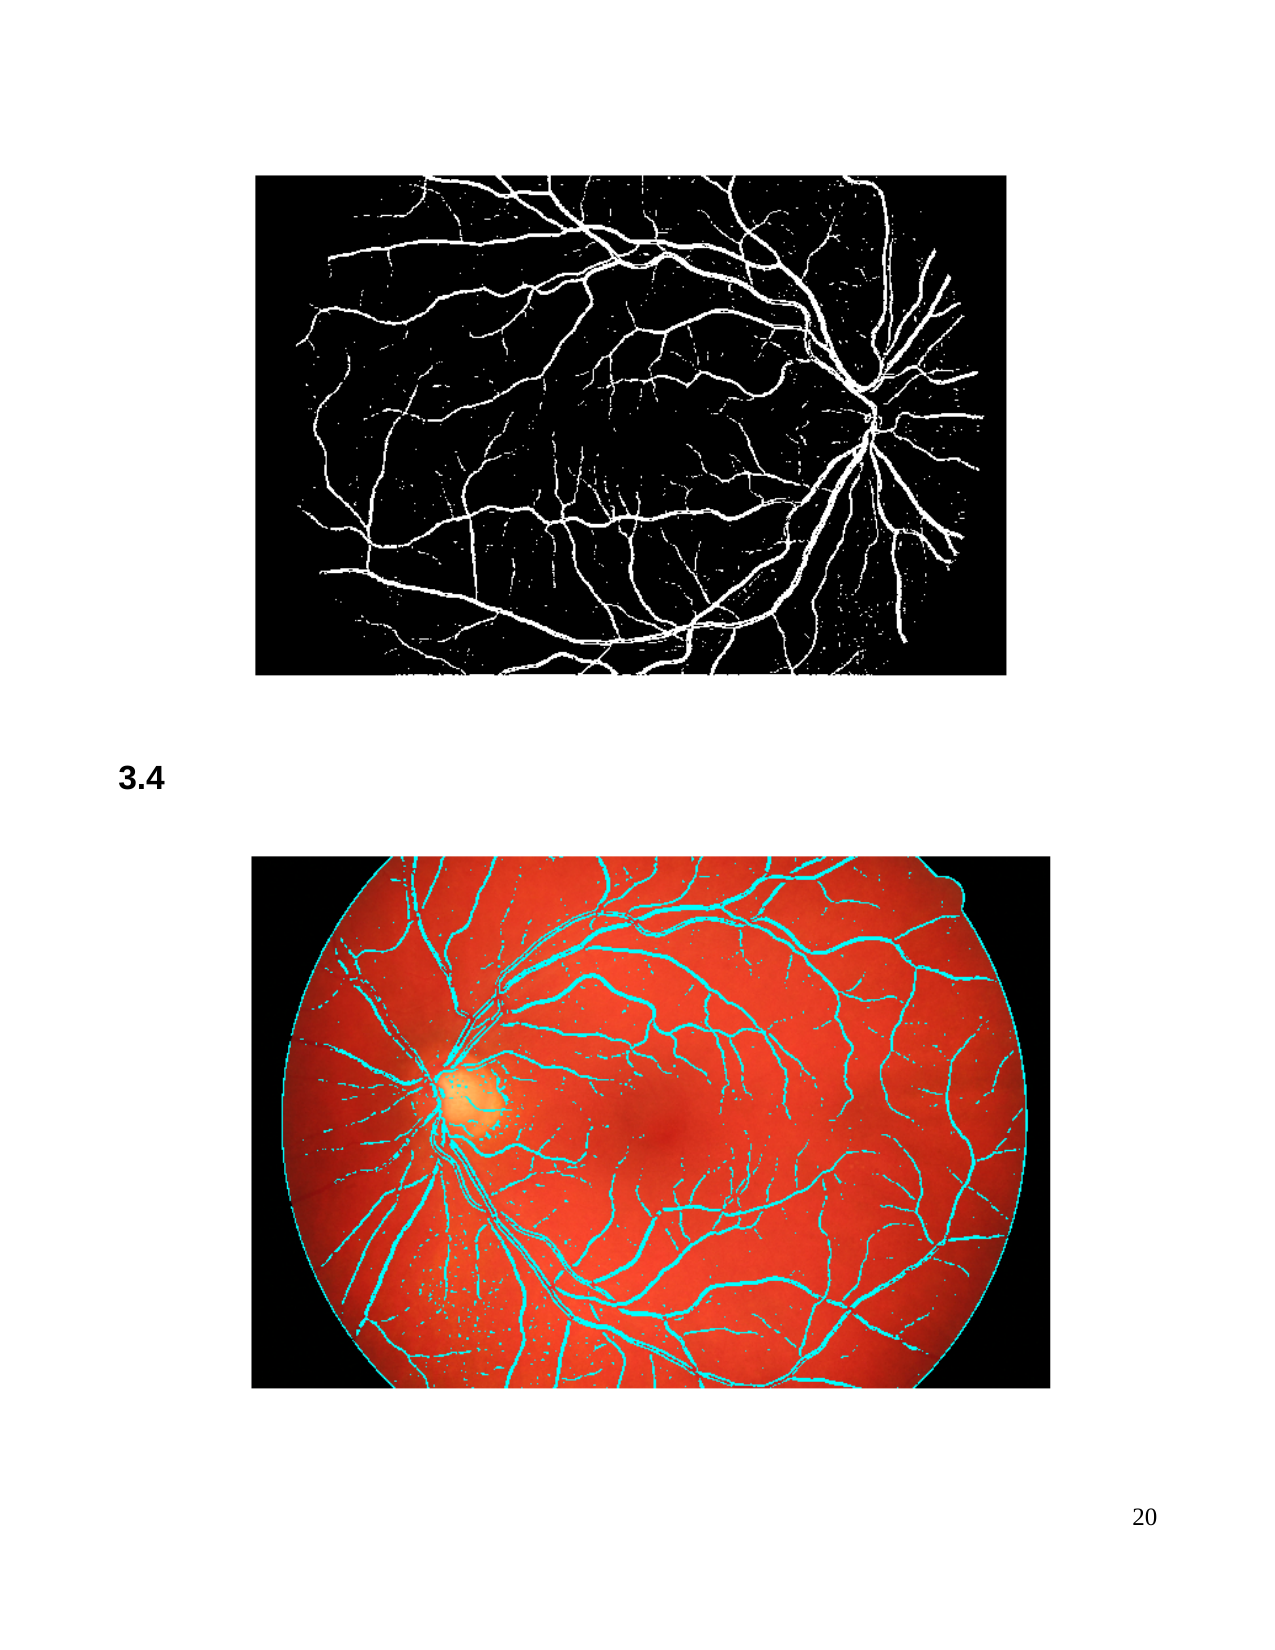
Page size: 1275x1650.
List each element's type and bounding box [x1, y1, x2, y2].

picture [232, 808, 1070, 1437]
picture [237, 130, 1025, 721]
